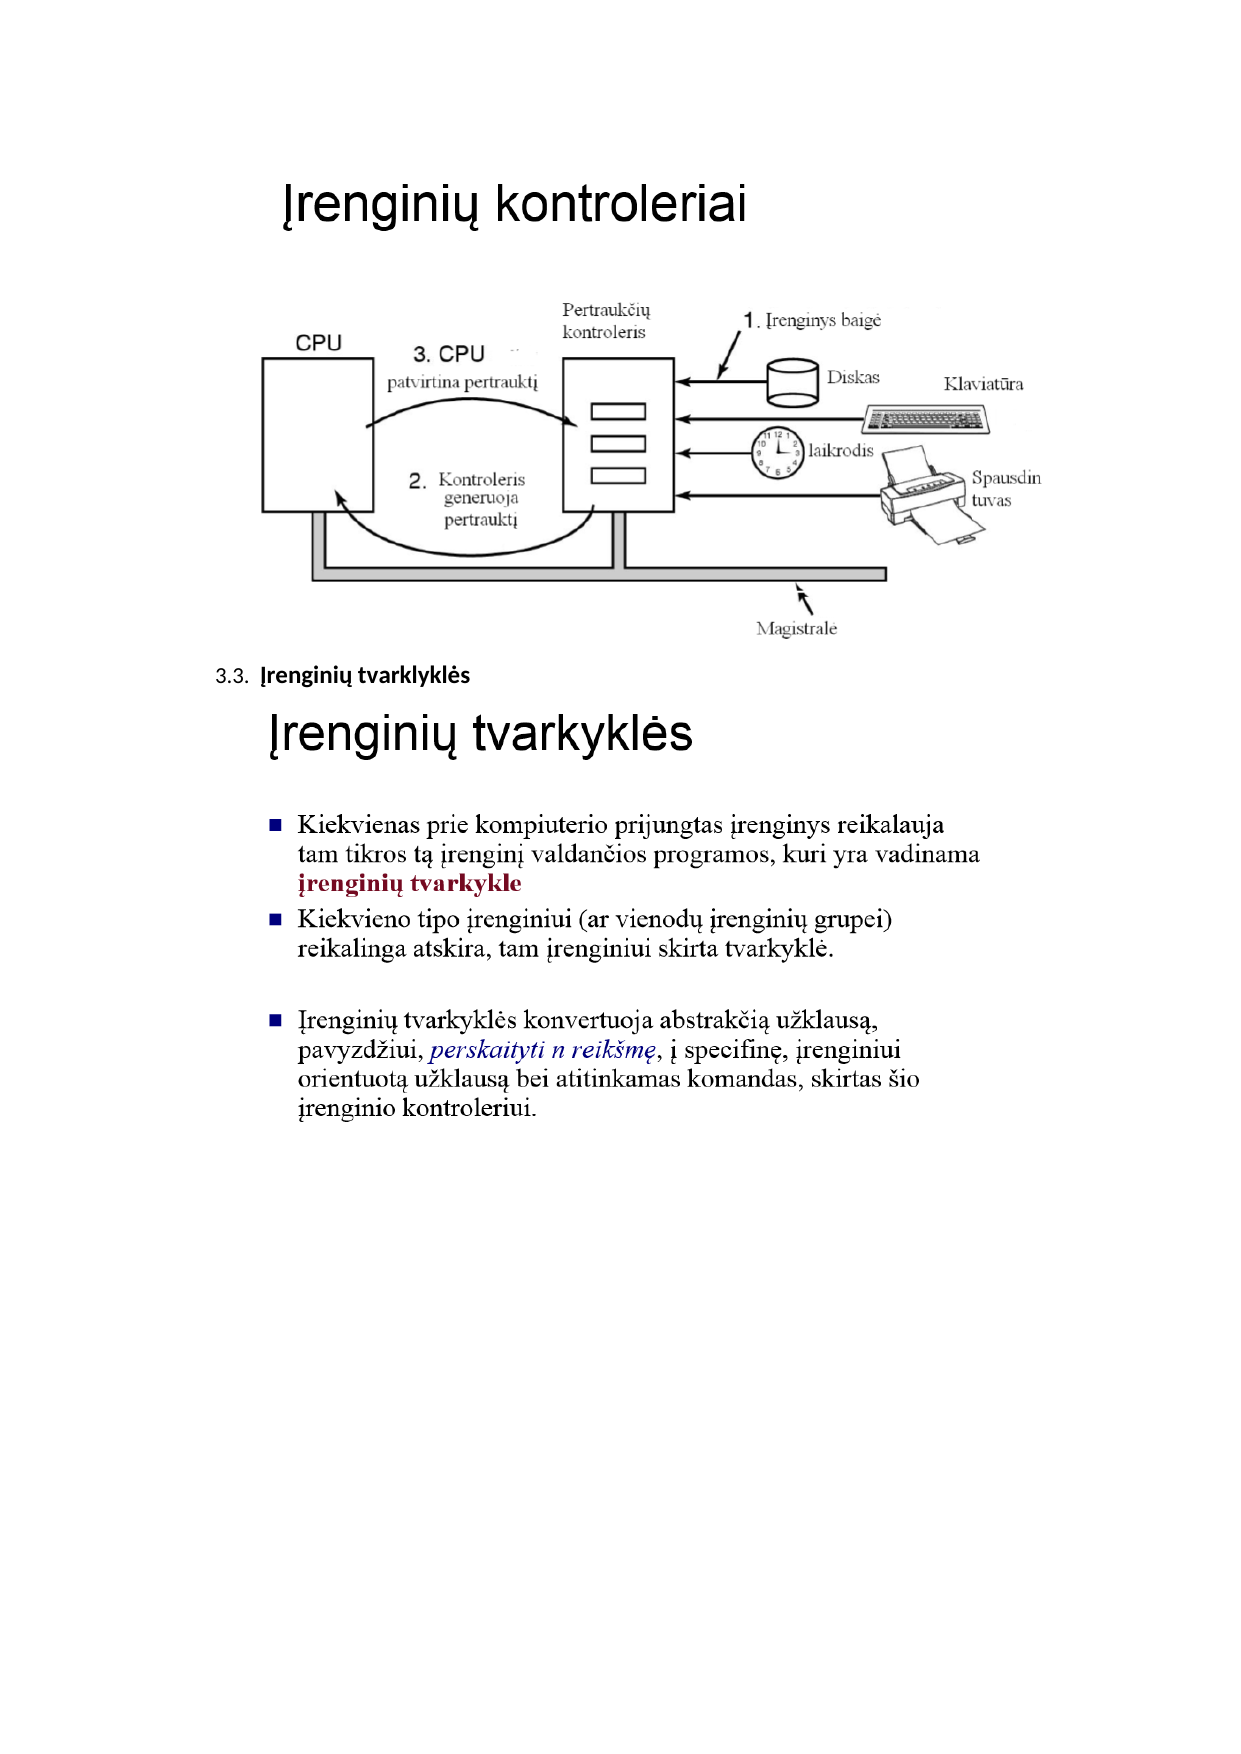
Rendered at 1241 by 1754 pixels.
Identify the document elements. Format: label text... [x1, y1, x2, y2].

list Įrenginių tvarklyklės [215, 659, 1181, 689]
